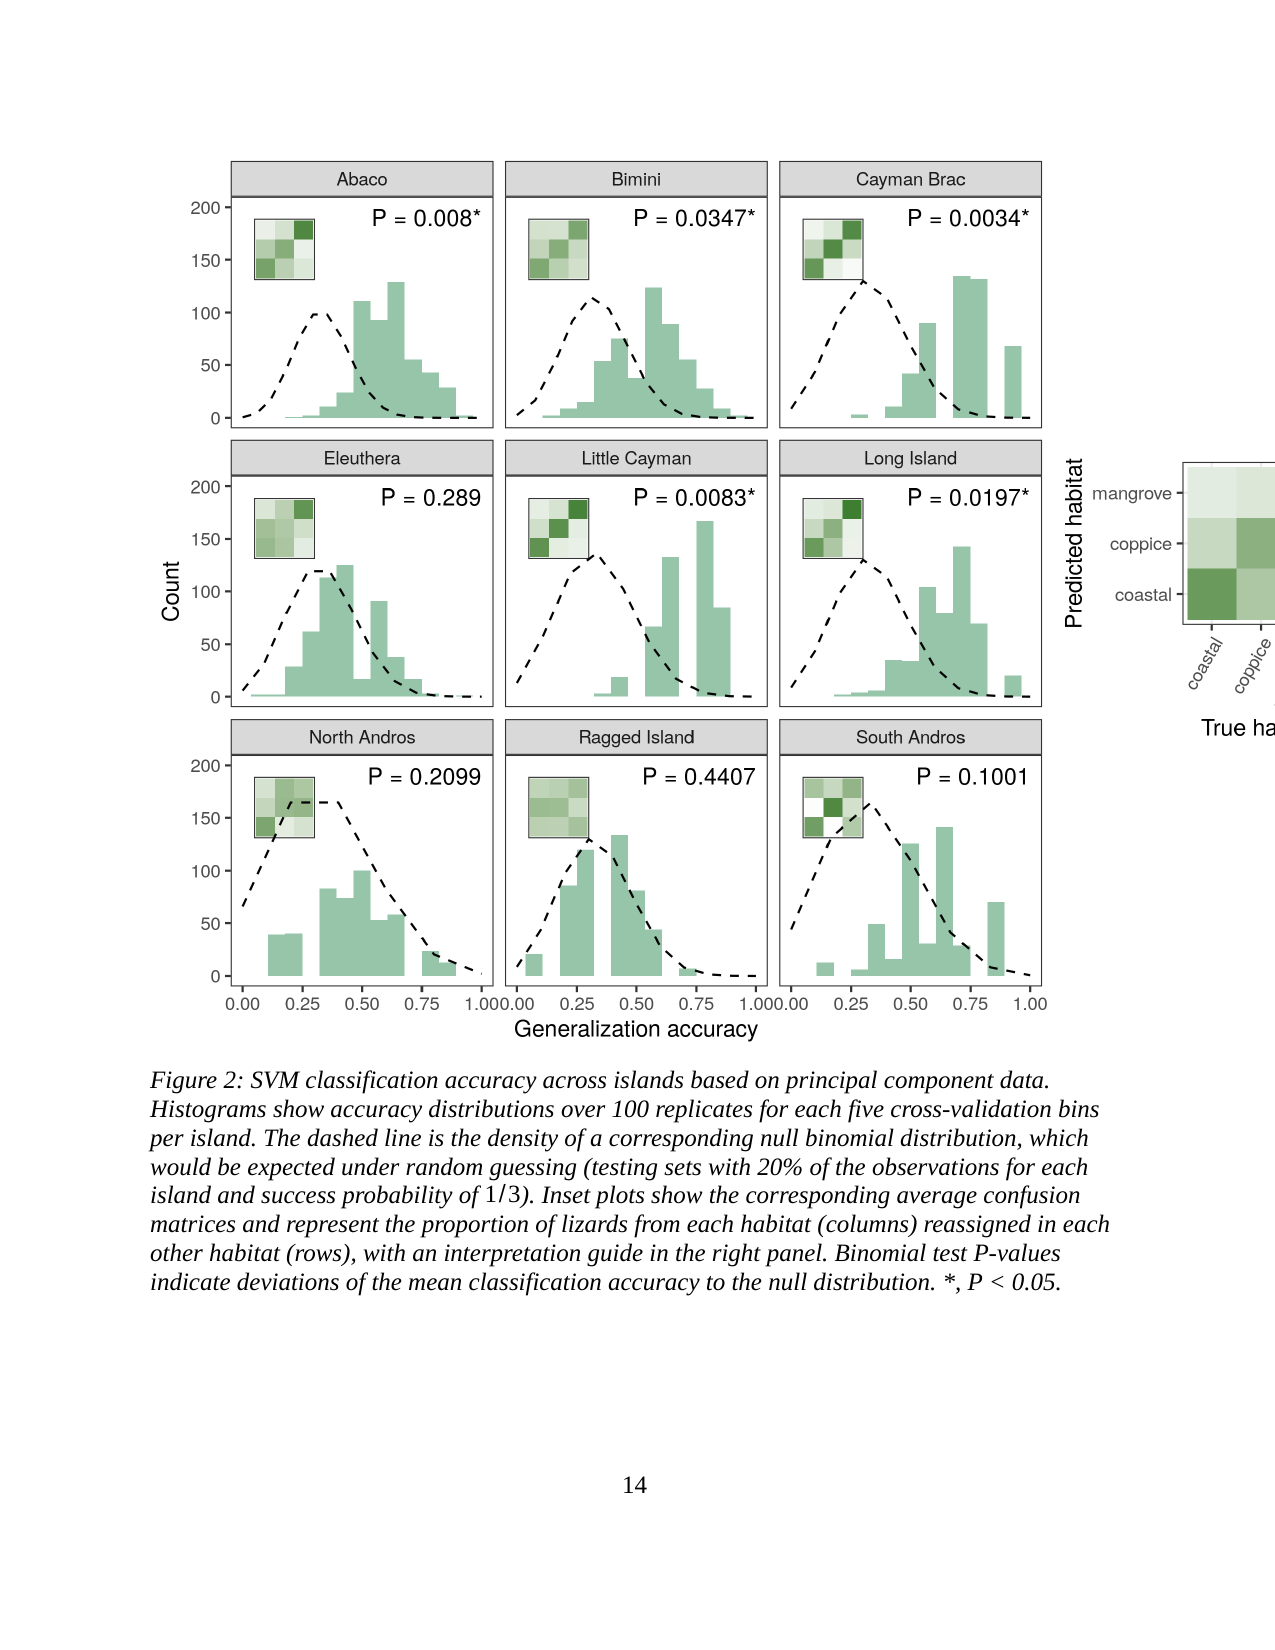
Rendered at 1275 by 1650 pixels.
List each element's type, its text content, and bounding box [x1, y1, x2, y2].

text Figure 2: SVM classification accuracy across islands based on principal component data. Histograms show accuracy distributions over 100 replicates for each five cross-validation bins per island. The dashed line is the density of a corresponding null binomial distribution, which would be expected under random guessing (testing sets with 20% of the observations for each island and success probability of ). Inset plots show the corresponding average confusion matrices and represent the proportion of lizards from each habitat (columns) reassigned in each other habitat (rows), with an interpretation guide in the right panel. Binomial test P-values indicate deviations of the mean classification accuracy to the null distribution. *, P < 0.05. [150, 1066, 1125, 1296]
picture [150, 150, 1275, 1053]
